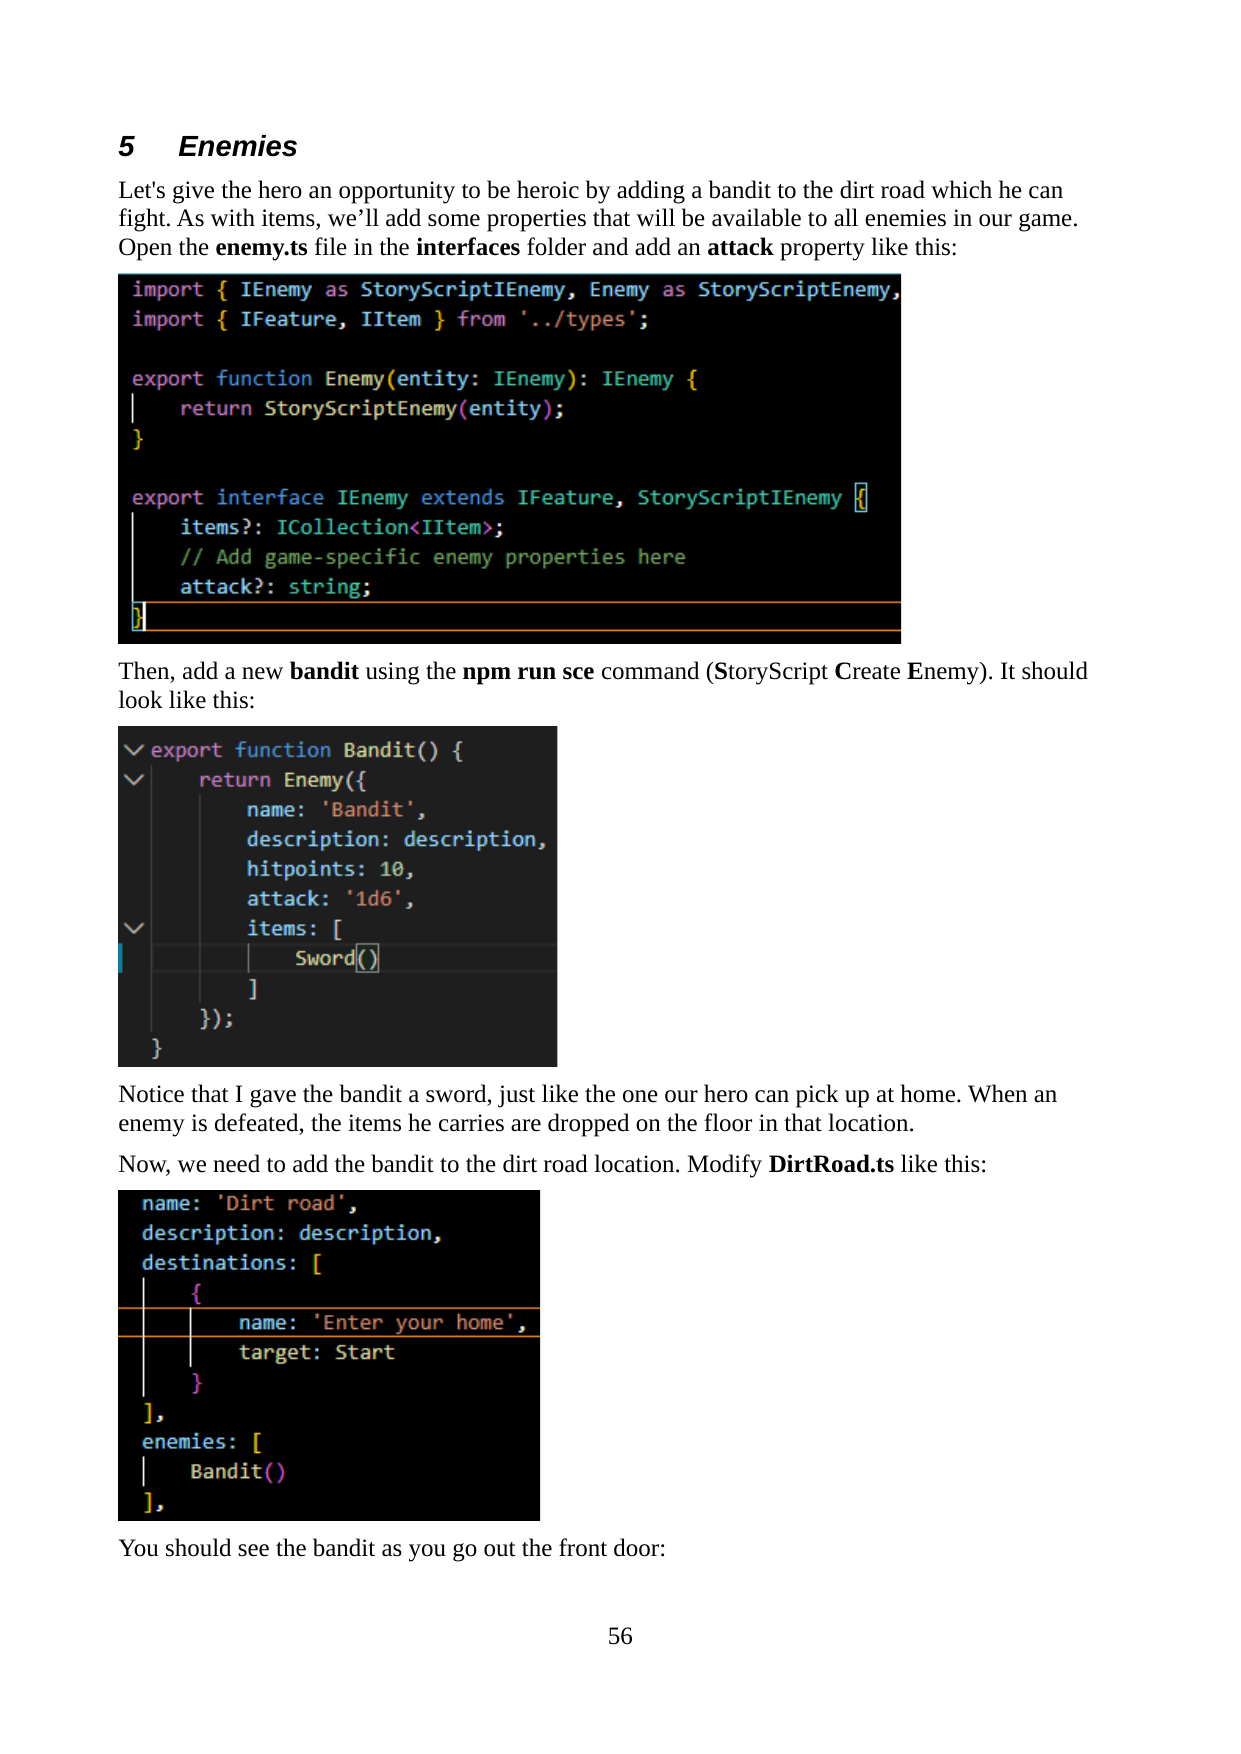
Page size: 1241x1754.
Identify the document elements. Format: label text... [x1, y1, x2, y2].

text Notice that I gave the bandit a sword, just like the one our hero can pick up at home. When an enemy is defeated, the items he carries are dropped on the floor in that location. [118, 1079, 1122, 1137]
text Now, we need to add the bandit to the dirt road location. Modify DirtRoad.ts like this: [118, 1149, 1122, 1178]
text Let's give the hero an opportunity to be heroic by adding a bandit to the dirt road which he can fight. As with items, we’ll add some properties that will be available to all enemies in our game. Open the enemy.ts file in the interfaces folder and add an attack property like this: [118, 175, 1122, 261]
subtitle Enemies [118, 129, 1122, 162]
text Then, add a new bandit using the npm run sce command (StoryScript Create Enemy). It should look like this: [118, 656, 1122, 714]
text You should see the bandit as you go out the front door: [118, 1533, 1122, 1562]
